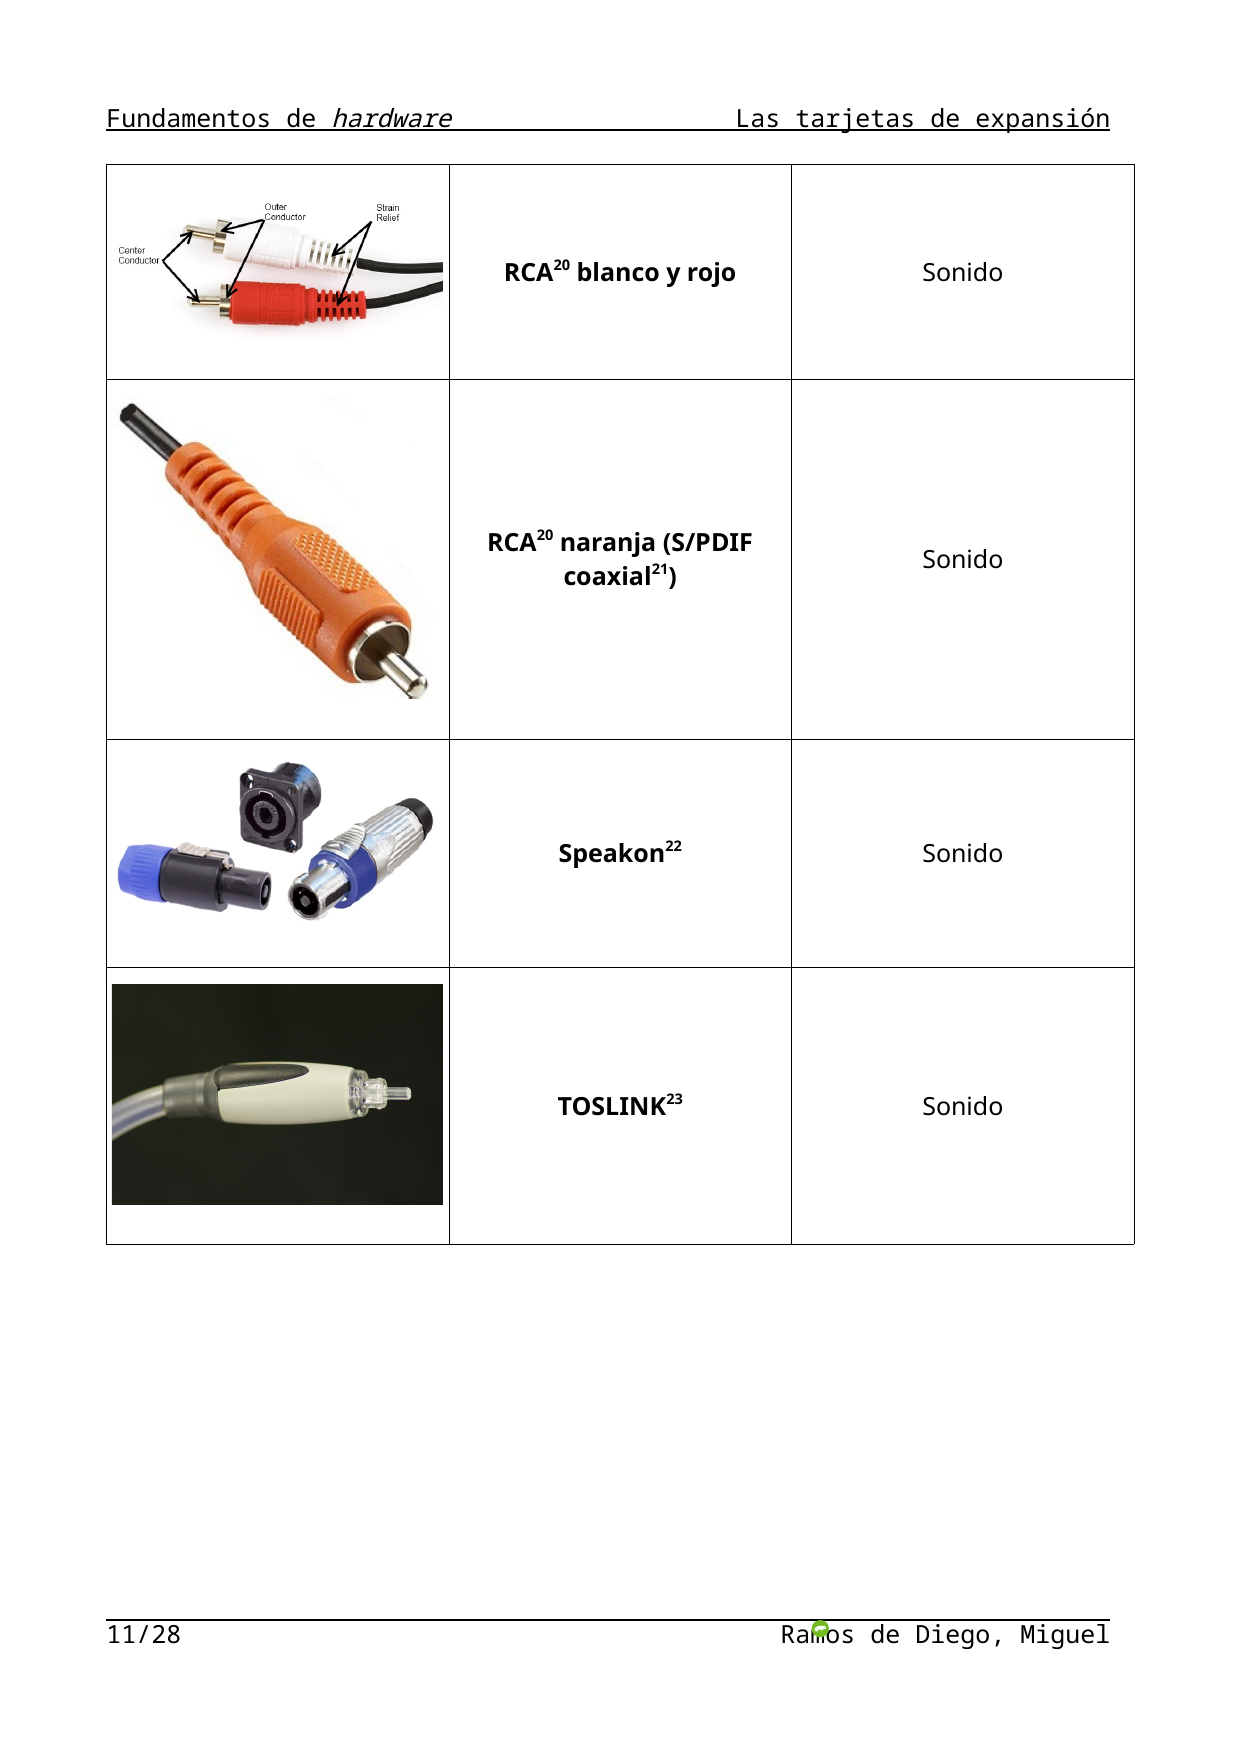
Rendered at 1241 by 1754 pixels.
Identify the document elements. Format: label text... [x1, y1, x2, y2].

table_cell Sonido [792, 380, 1134, 738]
table_cell Sonido [792, 968, 1134, 1244]
picture [111, 181, 443, 340]
picture [111, 756, 443, 927]
table_cell [107, 740, 449, 967]
table_cell Sonido [792, 165, 1134, 379]
table_cell RCA20 naranja (S/PDIF coaxial21) [450, 380, 791, 738]
table_cell [107, 968, 449, 1244]
table_cell [107, 165, 449, 379]
table_cell [107, 380, 449, 738]
picture [111, 396, 443, 699]
table_cell TOSLINK23 [450, 968, 791, 1244]
picture [111, 984, 443, 1205]
table_cell Speakon22 [450, 740, 791, 967]
table_cell Sonido [792, 740, 1134, 967]
table_cell RCA20 blanco y rojo [450, 165, 791, 379]
